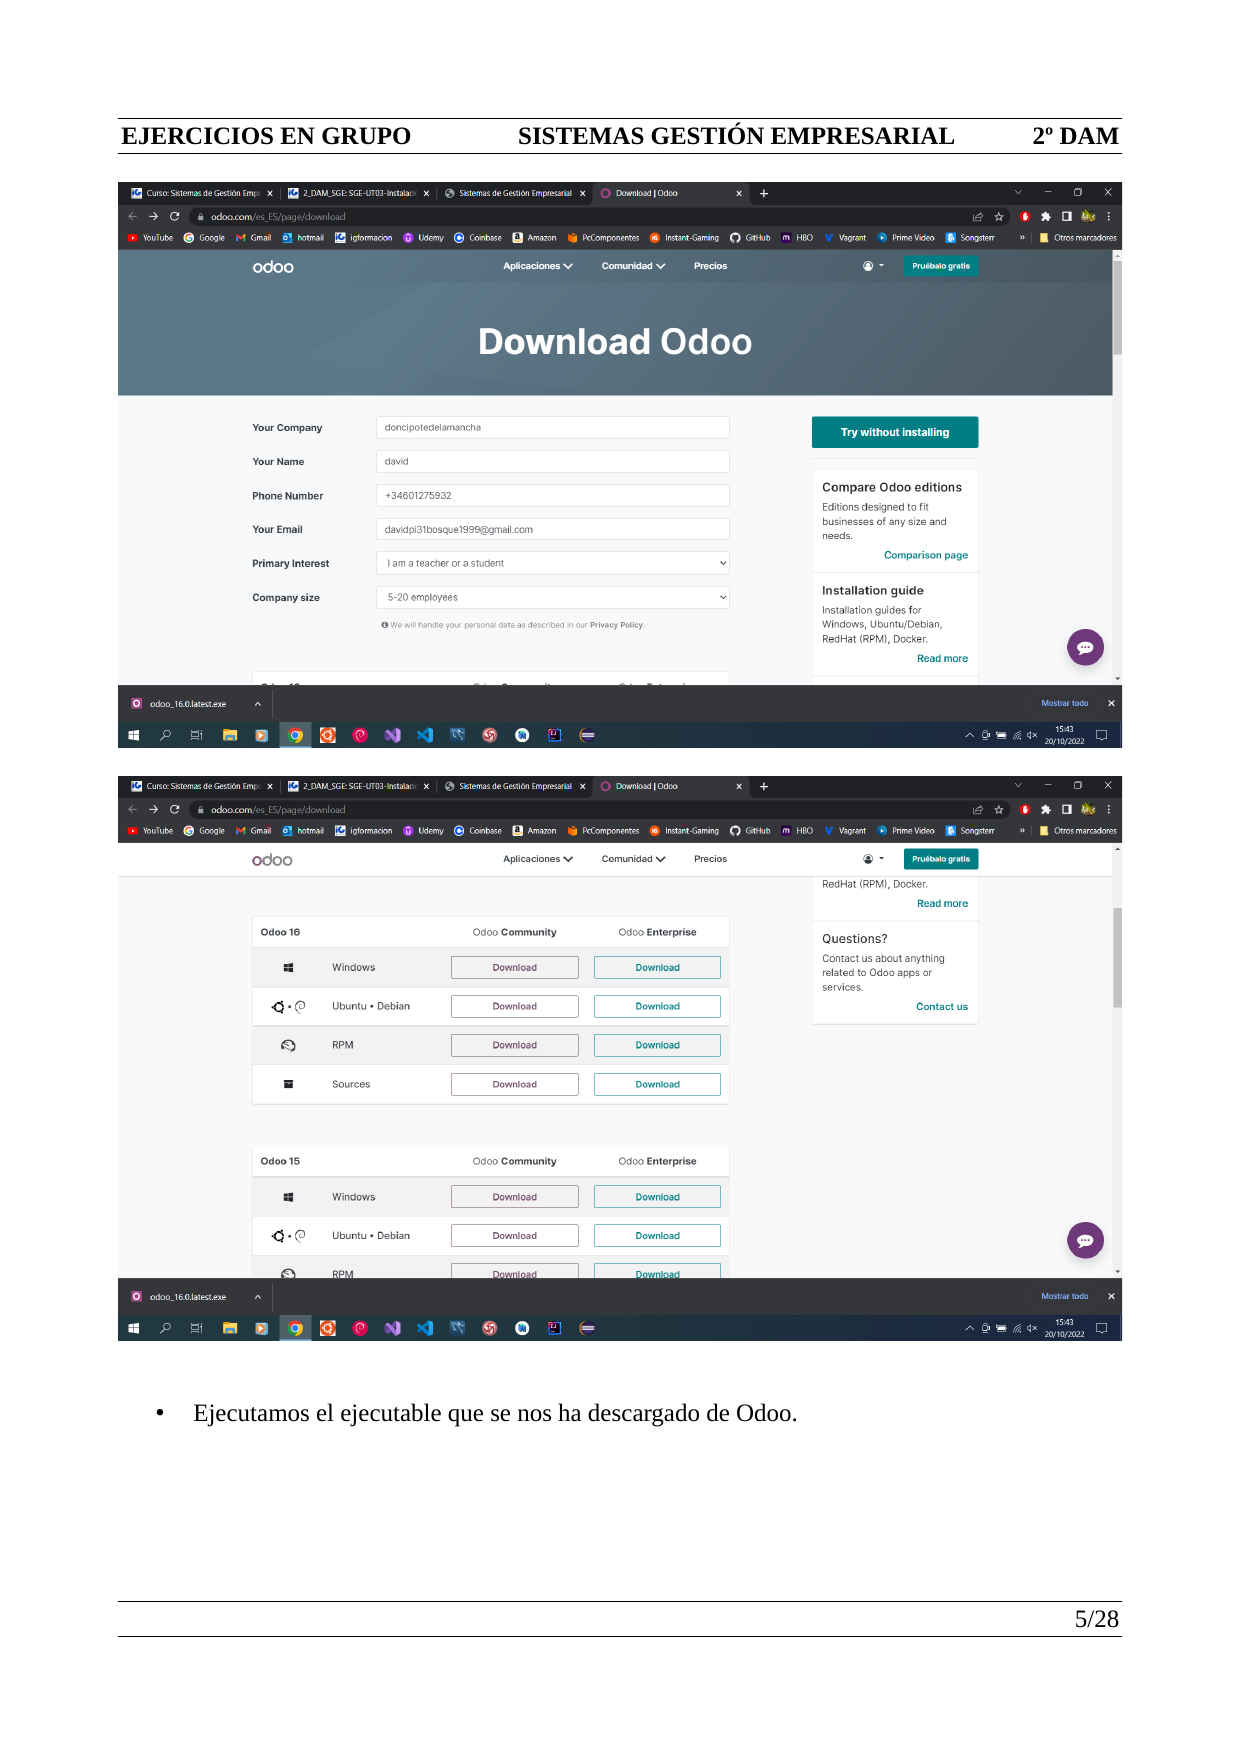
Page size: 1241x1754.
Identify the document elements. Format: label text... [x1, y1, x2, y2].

list Ejecutamos el ejecutable que se nos ha descargado de Odoo. [156, 1398, 1122, 1427]
picture [118, 776, 1123, 1341]
picture [118, 182, 1123, 748]
